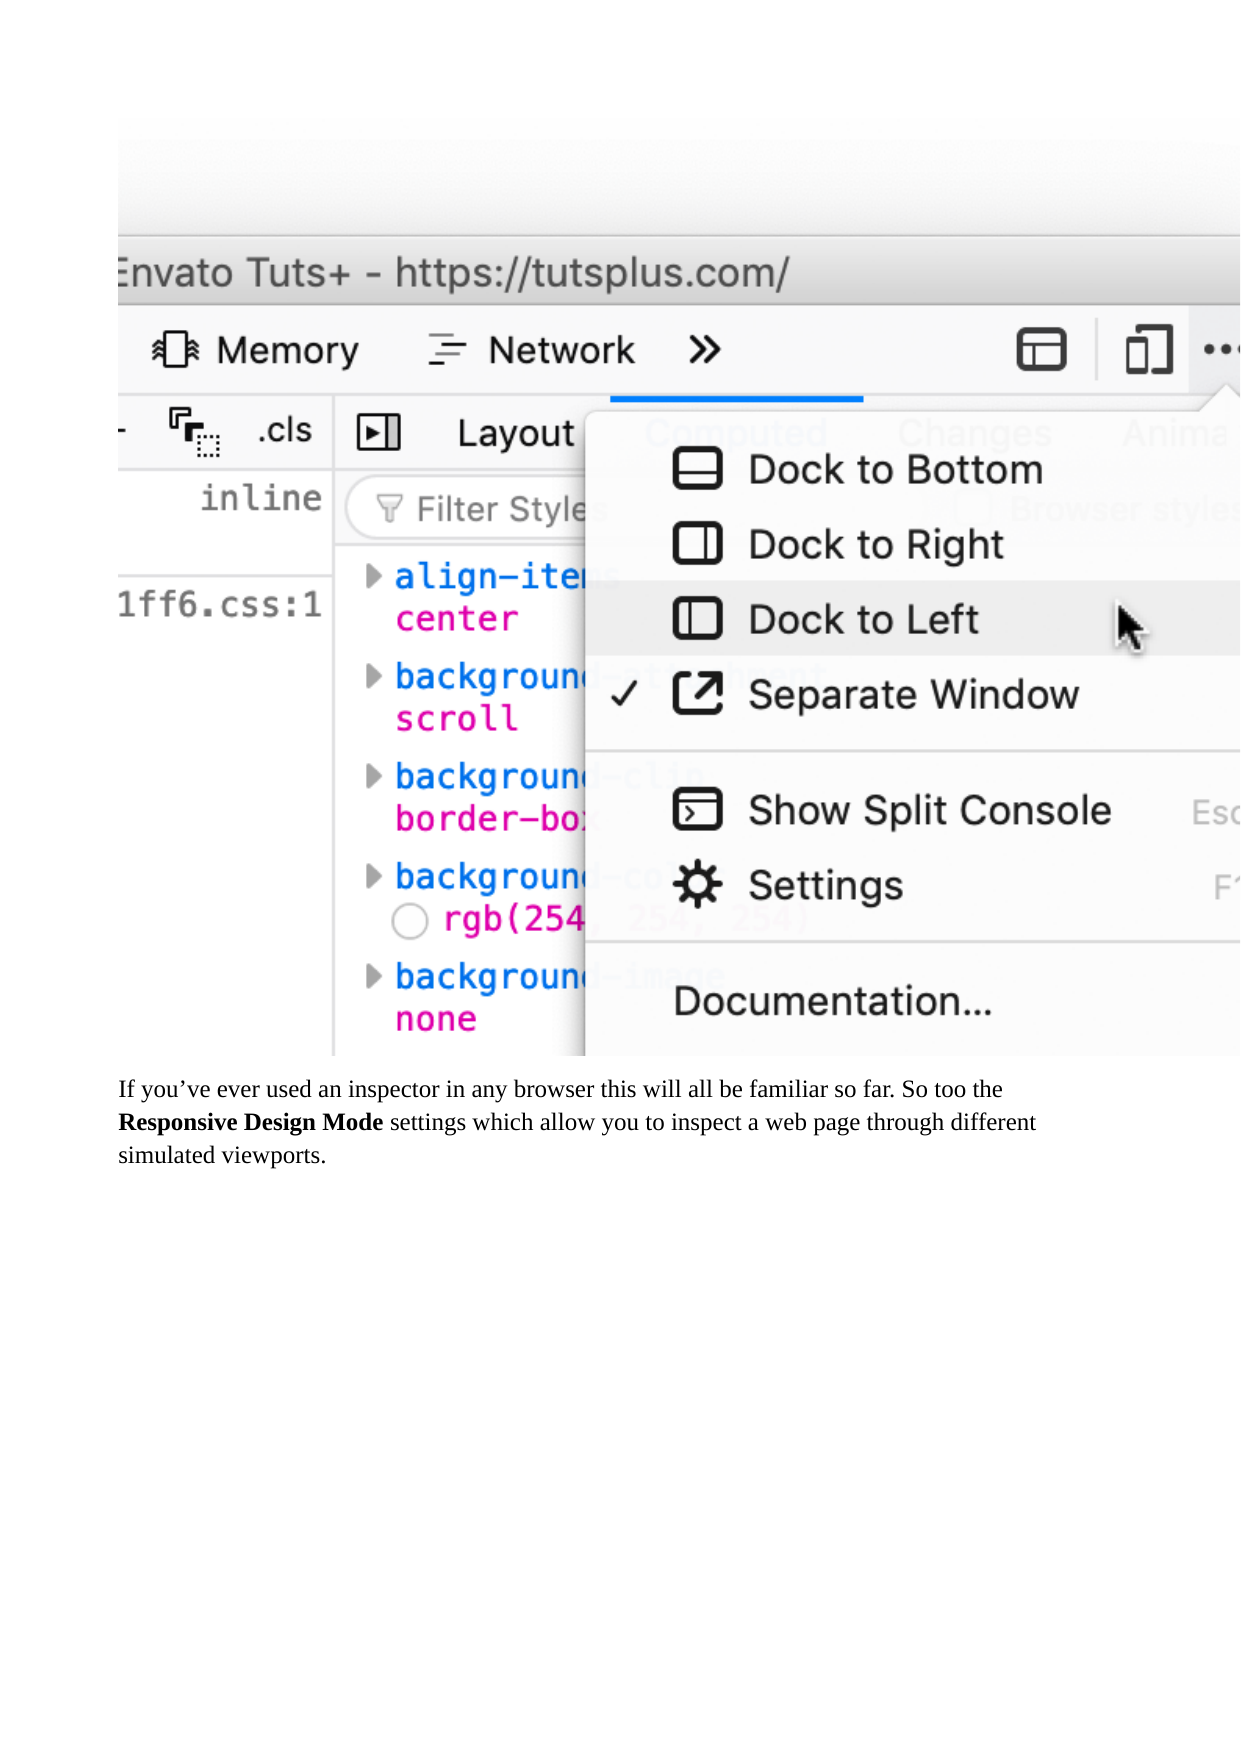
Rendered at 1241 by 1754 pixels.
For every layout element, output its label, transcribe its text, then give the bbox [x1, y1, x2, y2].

picture [118, 118, 1241, 1056]
text If you’ve ever used an inspector in any browser this will all be familiar so far. So too the Responsive Design Mode settings which allow you to inspect a web page through different simulated viewports. [118, 1074, 1122, 1169]
